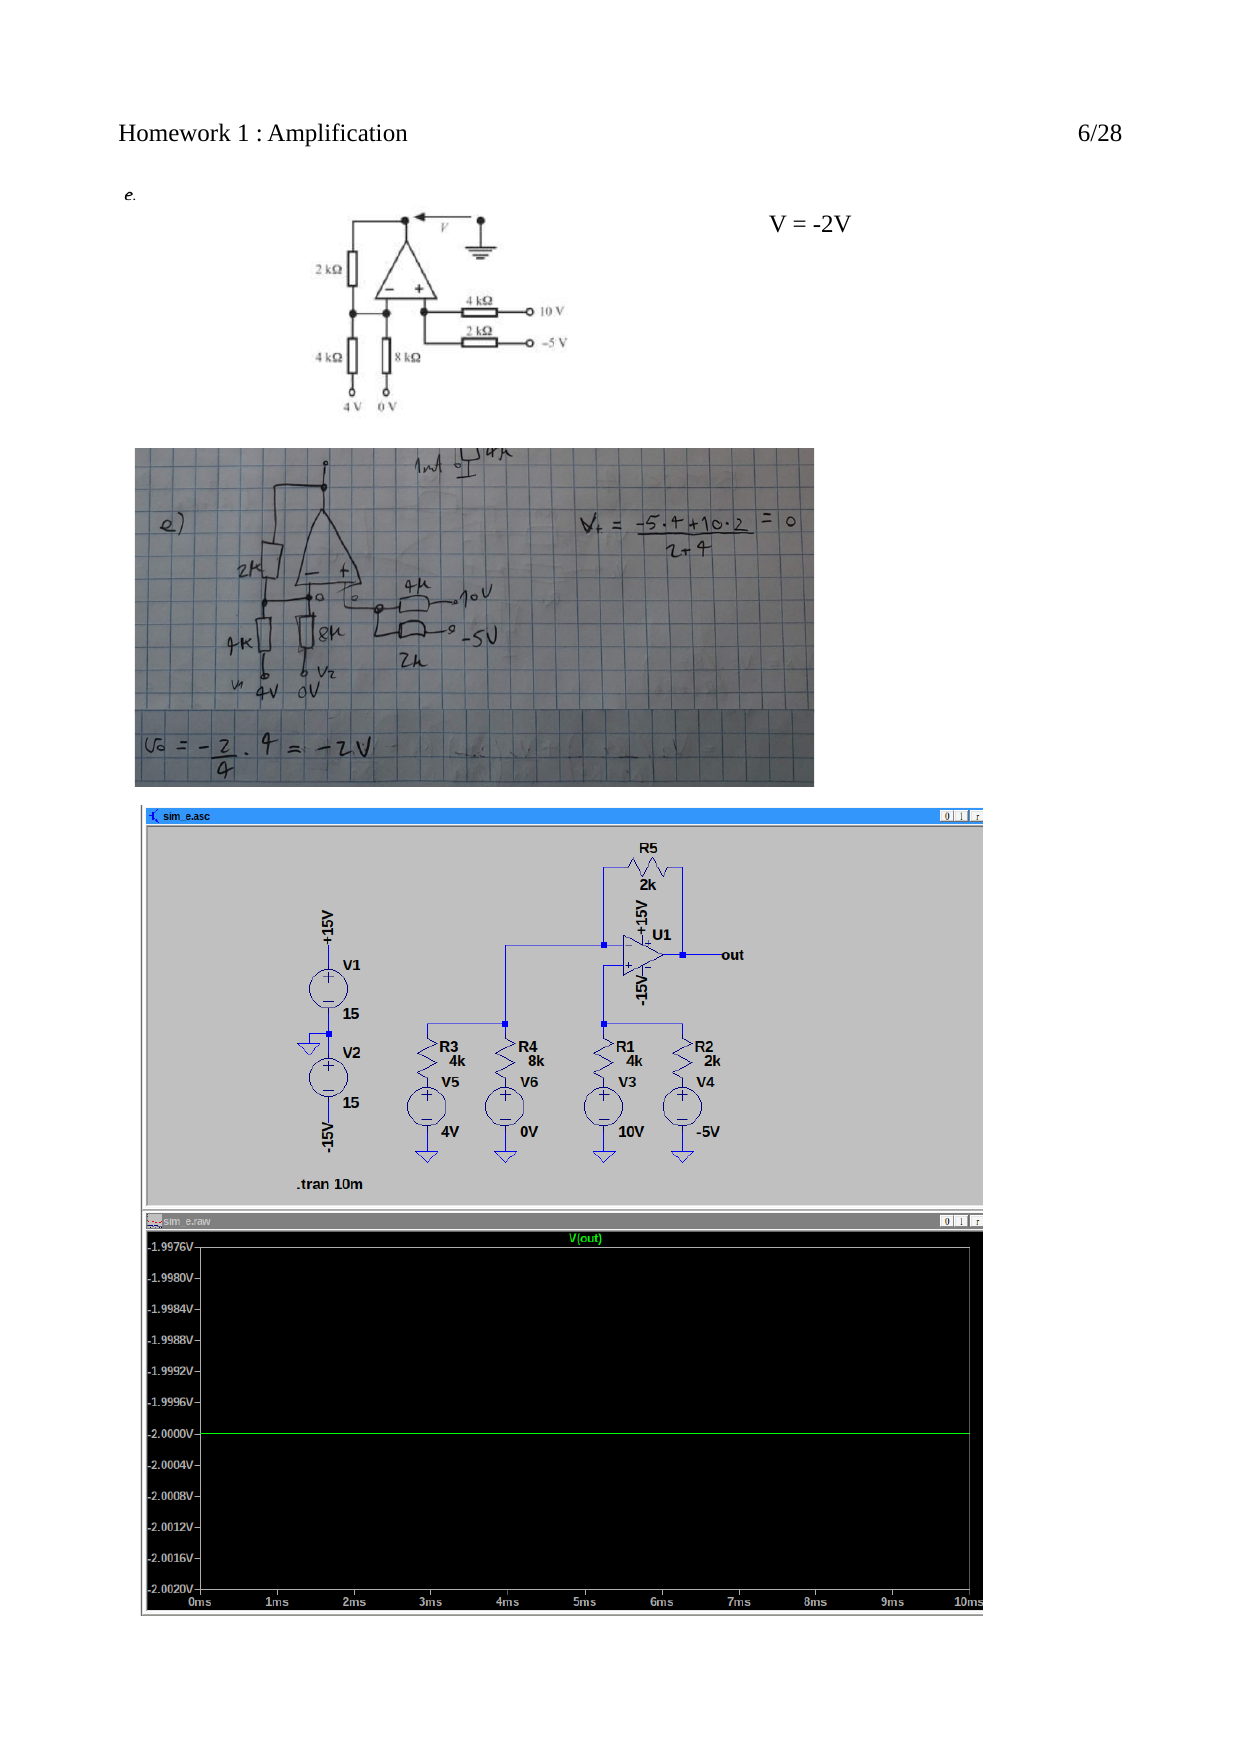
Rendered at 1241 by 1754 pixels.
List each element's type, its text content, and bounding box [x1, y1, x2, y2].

picture [117, 183, 769, 438]
picture [134, 448, 815, 713]
picture [140, 805, 983, 1616]
text V = -2V [769, 209, 1122, 238]
